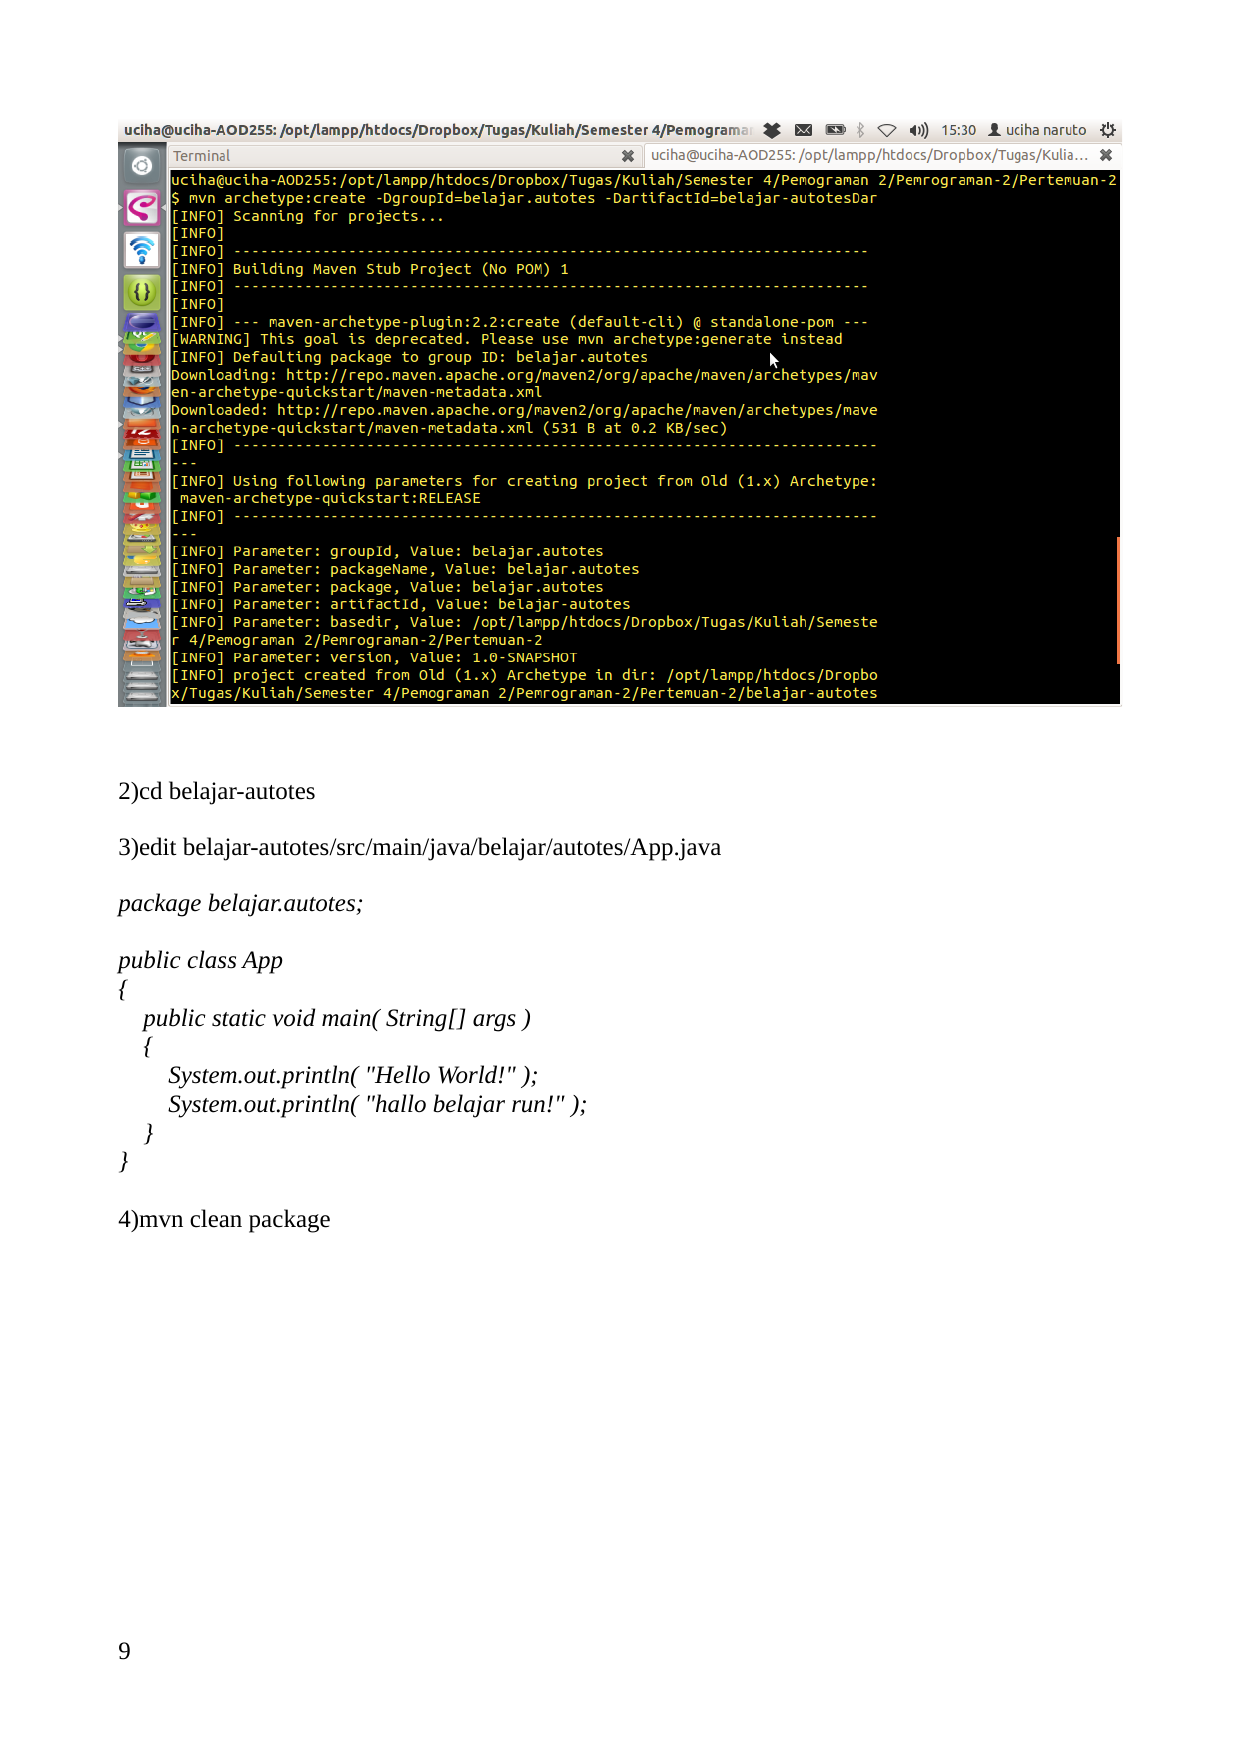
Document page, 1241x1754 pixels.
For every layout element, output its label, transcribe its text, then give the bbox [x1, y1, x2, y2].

text System.out.println( "Hello World!" ); [118, 1060, 1122, 1089]
text public static void main( String[] args ) [118, 1003, 1122, 1031]
text package belajar.autotes; [118, 888, 1122, 916]
text { [118, 974, 1122, 1003]
text } [118, 1146, 1122, 1175]
picture [118, 118, 1123, 707]
list cd belajar-autotes [118, 776, 1122, 805]
text public class App [118, 945, 1122, 974]
text { [118, 1031, 1122, 1060]
list edit belajar-autotes/src/main/java/belajar/autotes/App.java [118, 832, 1122, 861]
text System.out.println( "hallo belajar run!" ); [118, 1089, 1122, 1118]
text } [118, 1118, 1122, 1146]
list mvn clean package [118, 1204, 1122, 1233]
